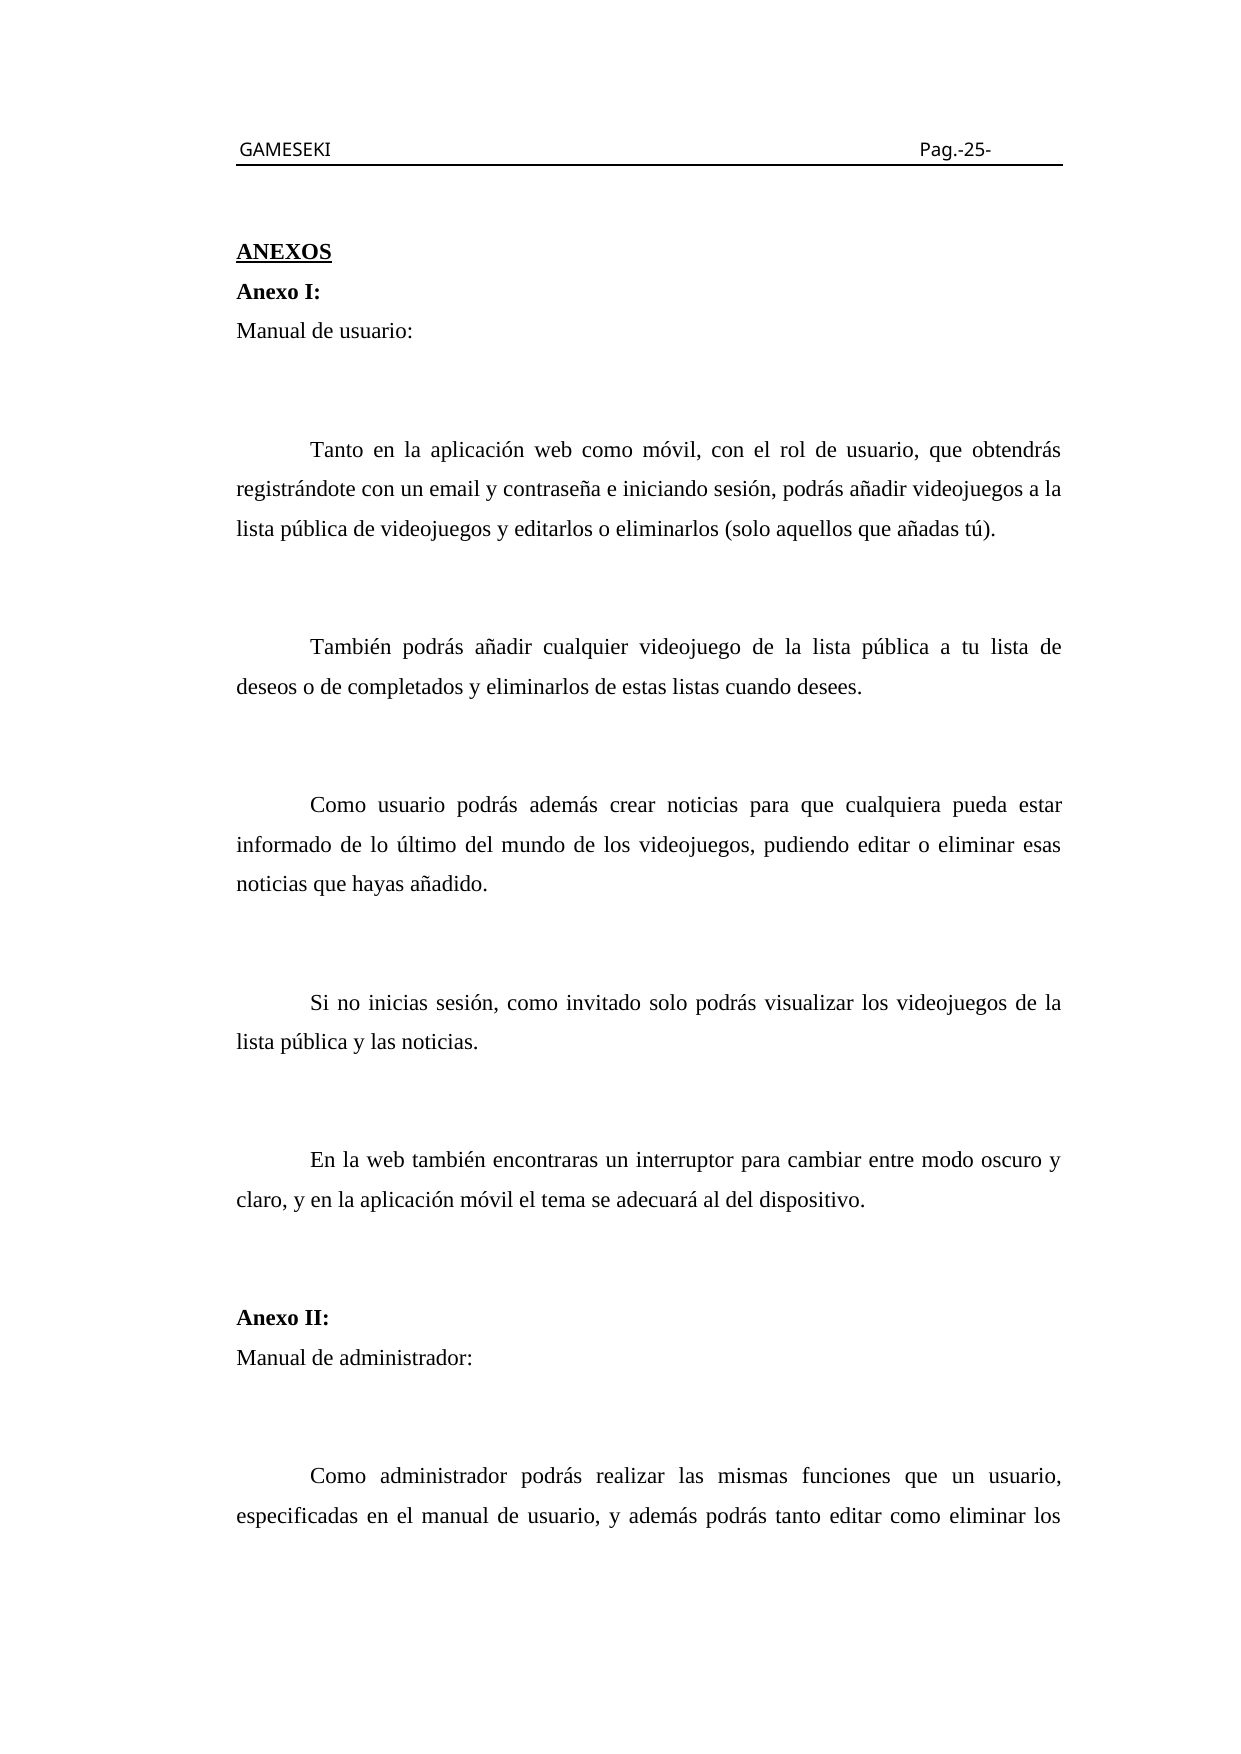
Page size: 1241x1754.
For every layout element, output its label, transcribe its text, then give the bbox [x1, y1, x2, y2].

text Tanto en la aplicación web como móvil, con el rol de usuario, que obtendrás registrándote con un email y contraseña e iniciando sesión, podrás añadir videojuegos a la lista pública de videojuegos y editarlos o eliminarlos (solo aquellos que añadas tú). [236, 436, 1063, 541]
text En la web también encontraras un interruptor para cambiar entre modo oscuro y claro, y en la aplicación móvil el tema se adecuará al del dispositivo. [236, 1146, 1063, 1212]
text Anexo II: [236, 1304, 1063, 1331]
text Como administrador podrás realizar las mismas funciones que un usuario, especificadas en el manual de usuario, y además podrás tanto editar como eliminar los [236, 1462, 1063, 1528]
text Manual de administrador: [236, 1344, 1063, 1370]
text Anexo I: [236, 278, 1063, 304]
text También podrás añadir cualquier videojuego de la lista pública a tu lista de deseos o de completados y eliminarlos de estas listas cuando desees. [236, 633, 1063, 699]
text Si no inicias sesión, como invitado solo podrás visualizar los videojuegos de la lista pública y las noticias. [236, 988, 1063, 1054]
text Manual de usuario: [236, 317, 1063, 344]
text Como usuario podrás además crear noticias para que cualquiera pueda estar informado de lo último del mundo de los videojuegos, pudiendo editar o eliminar esas noticias que hayas añadido. [236, 791, 1063, 896]
text ANEXOS [236, 238, 1063, 265]
